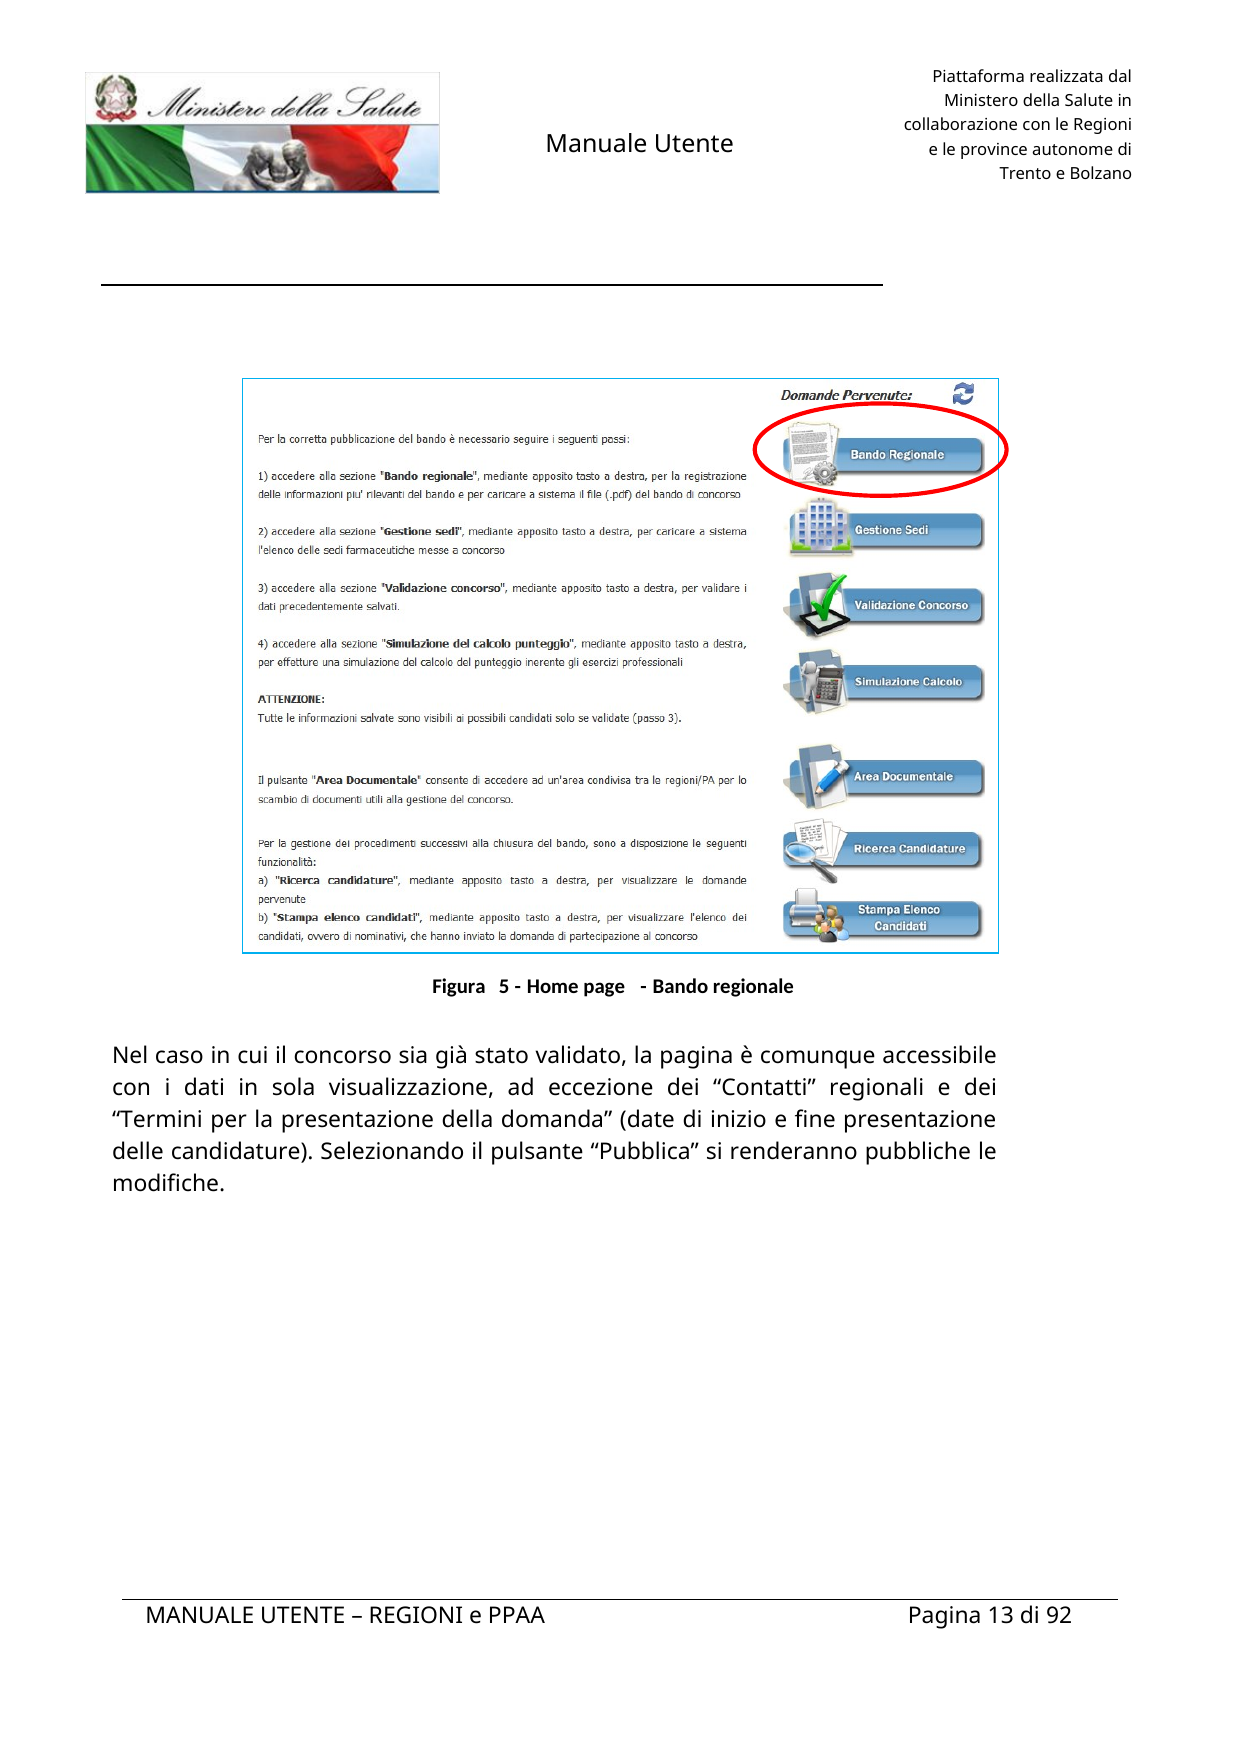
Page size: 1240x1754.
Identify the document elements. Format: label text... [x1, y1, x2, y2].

text Nel caso in cui il concorso sia già stato validato, la pagina è comunque accessibile con i dati in sola visualizzazione, ad eccezione dei “Contatti” regionali e dei “Termini per la presentazione della domanda” (date di inizio e fine presentazione delle candidature). Selezionando il pulsante “Pubblica” si renderanno pubbliche le modifiche. [112, 1039, 997, 1198]
